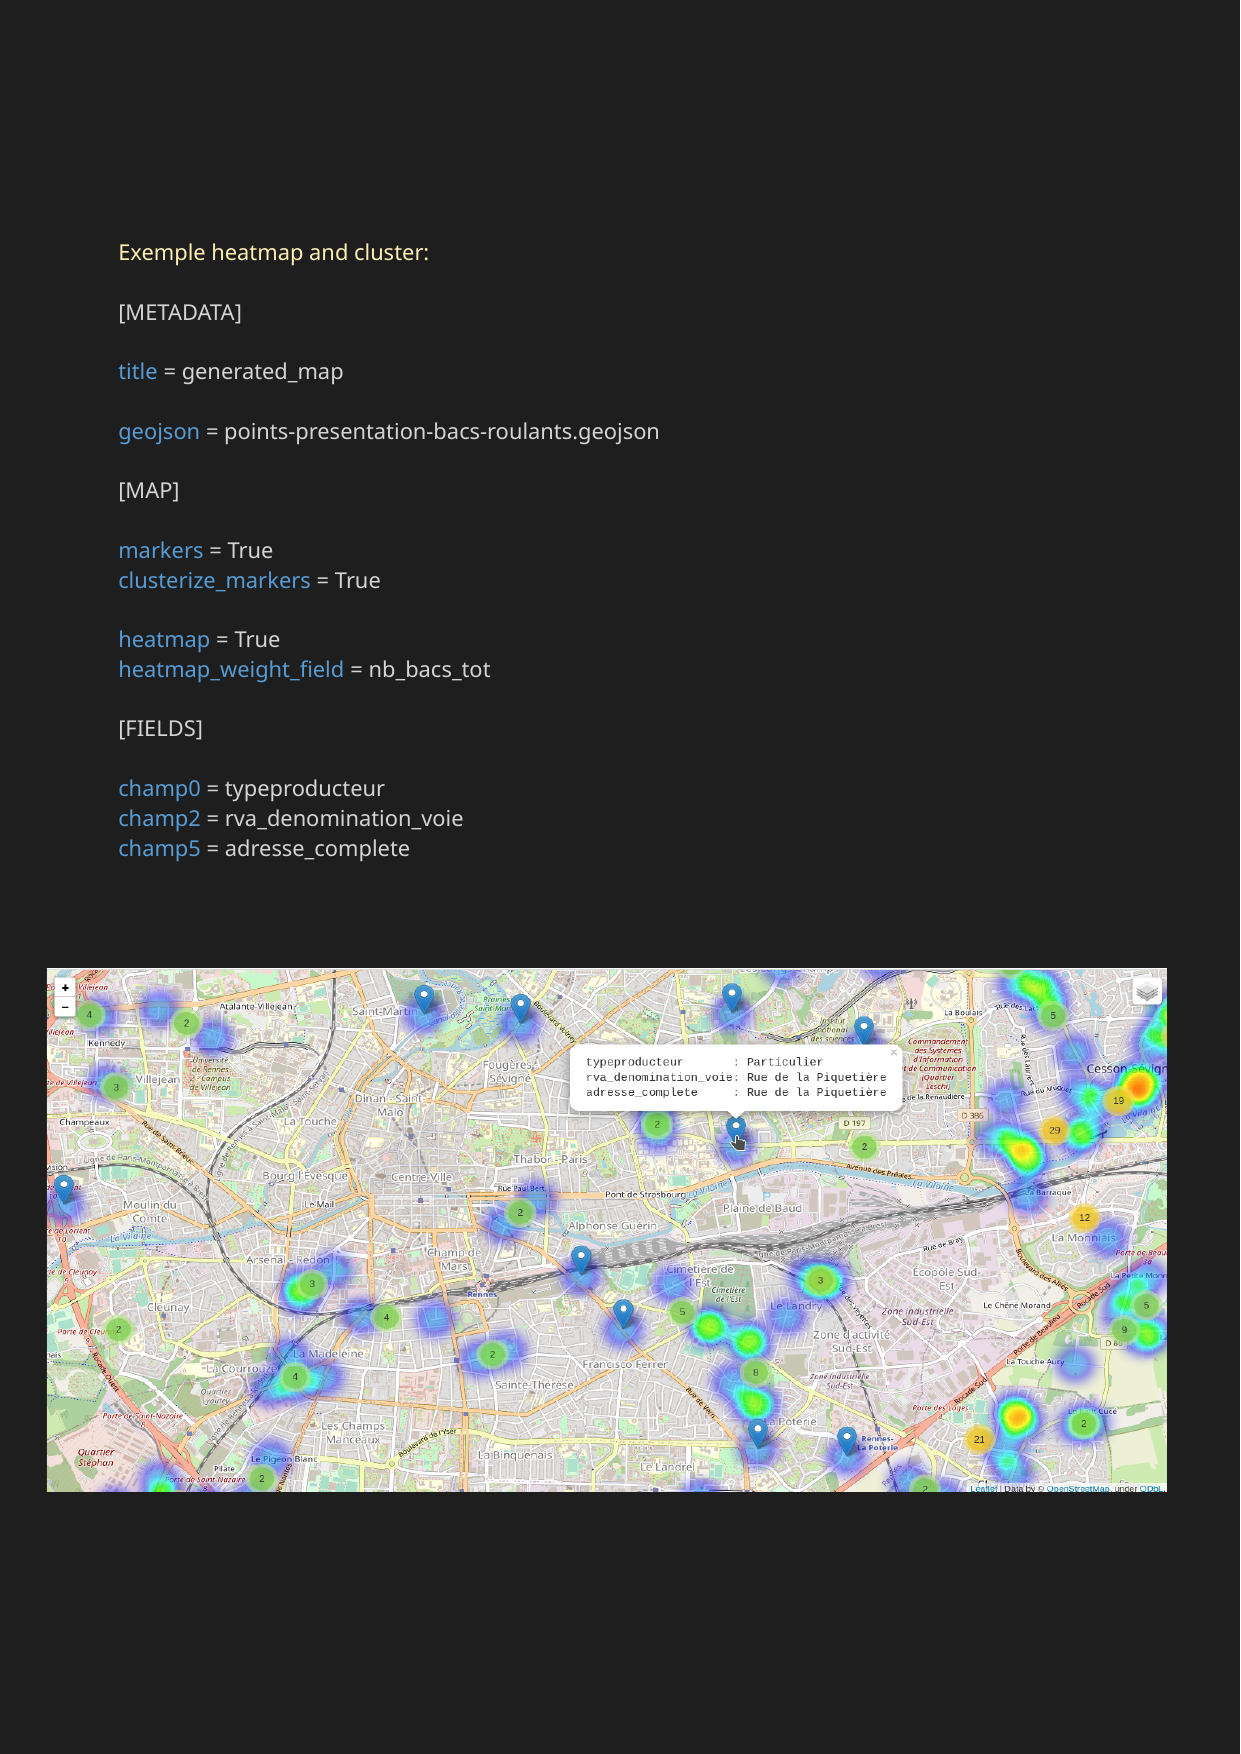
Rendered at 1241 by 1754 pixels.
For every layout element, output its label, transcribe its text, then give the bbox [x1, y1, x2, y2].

text markers = True [118, 535, 1122, 565]
text geojson = points-presentation-bacs-roulants.geojson [118, 416, 1122, 446]
text Exemple heatmap and cluster: [118, 237, 1122, 267]
text champ5 = adresse_complete [118, 833, 1122, 862]
text champ0 = typeproducteur [118, 773, 1122, 803]
text clusterize_markers = True [118, 565, 1122, 594]
text [FIELDS] [118, 713, 1122, 743]
text heatmap = True [118, 624, 1122, 654]
text heatmap_weight_field = nb_bacs_tot [118, 654, 1122, 684]
text champ2 = rva_denomination_voie [118, 803, 1122, 833]
text [METADATA] [118, 297, 1122, 327]
text title = generated_map [118, 356, 1122, 386]
text [MAP] [118, 475, 1122, 505]
